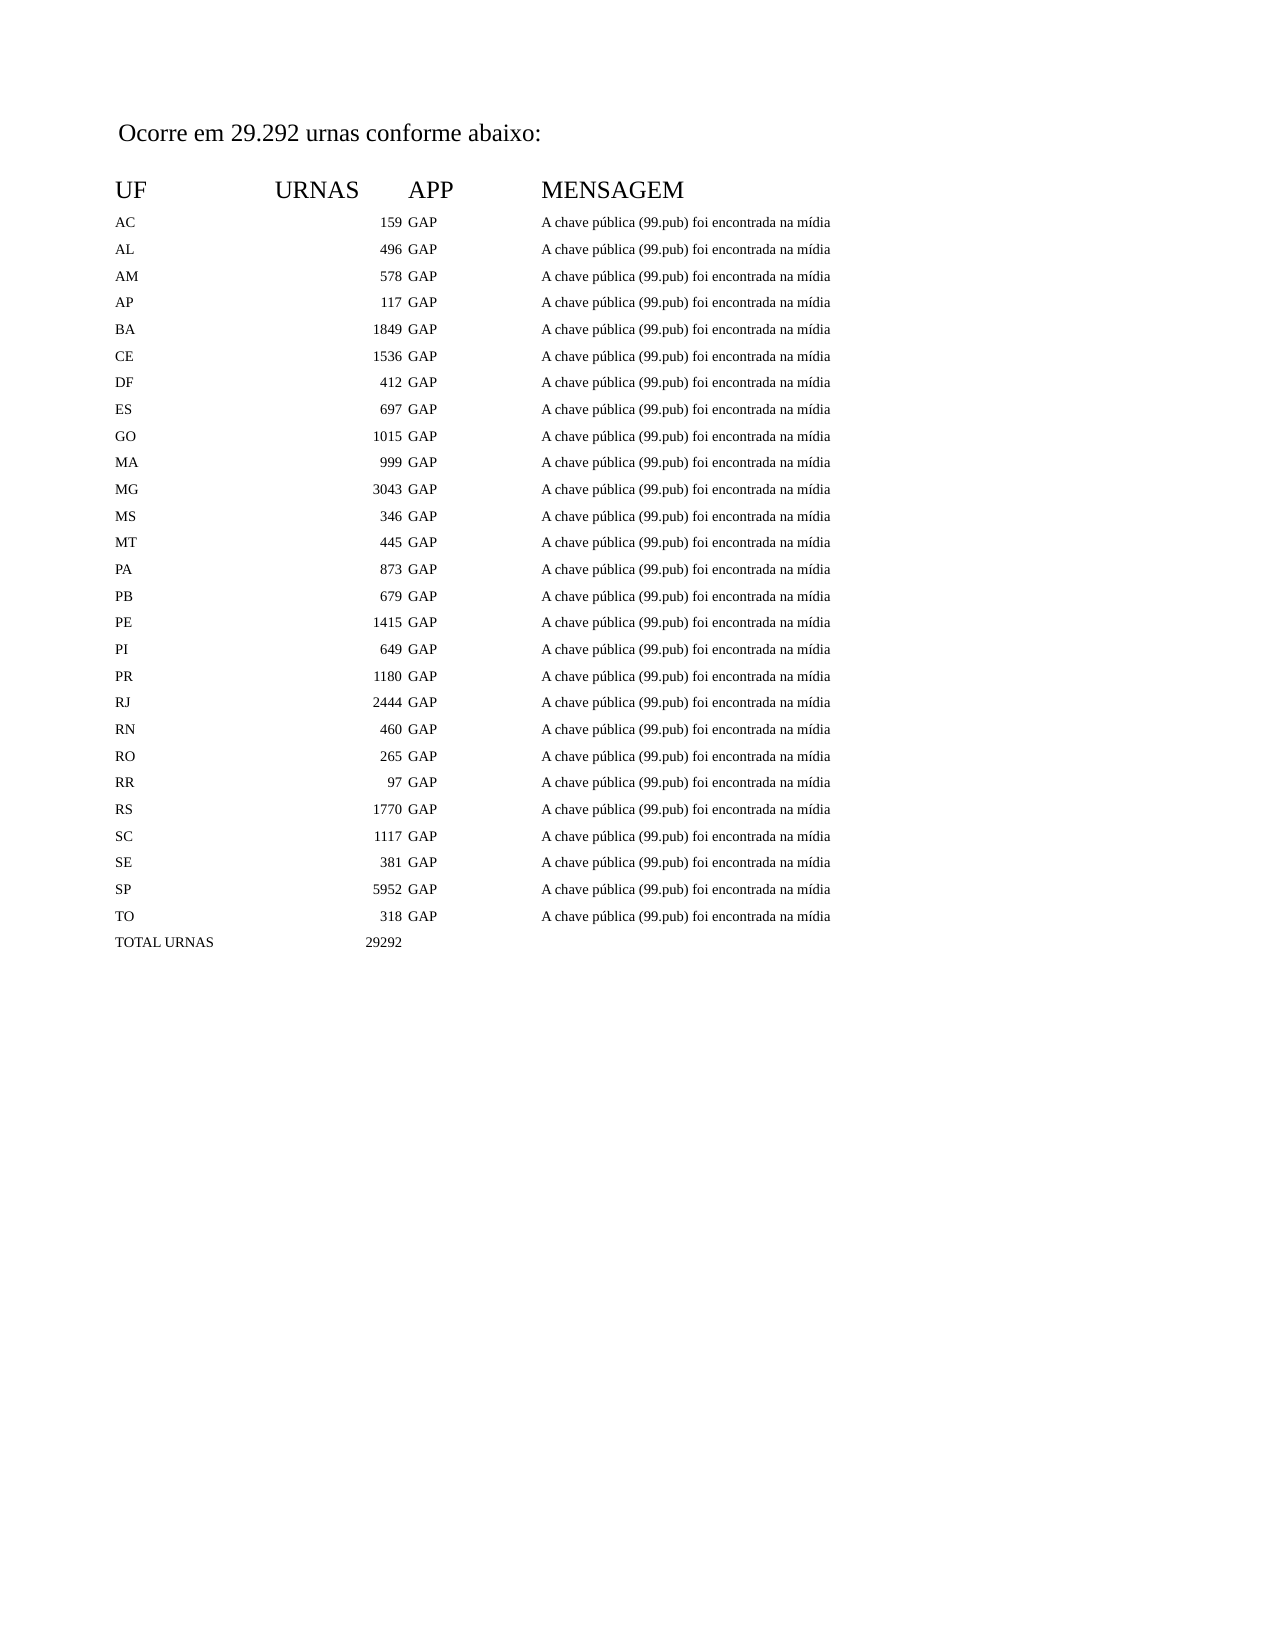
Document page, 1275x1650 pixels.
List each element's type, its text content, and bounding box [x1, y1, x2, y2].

table_cell A chave pública (99.pub) foi encontrada na mídia [538, 604, 978, 631]
table_cell A chave pública (99.pub) foi encontrada na mídia [538, 791, 978, 818]
table_cell RN [112, 711, 271, 738]
table_cell CE [112, 338, 271, 364]
table_cell 496 [271, 231, 405, 258]
table_cell A chave pública (99.pub) foi encontrada na mídia [538, 391, 978, 418]
table_cell 679 [271, 578, 405, 604]
table_cell MS [112, 498, 271, 524]
table_cell A chave pública (99.pub) foi encontrada na mídia [538, 684, 978, 711]
table_cell GAP [405, 204, 538, 231]
table_cell PR [112, 658, 271, 684]
table_cell A chave pública (99.pub) foi encontrada na mídia [538, 284, 978, 311]
table_cell GAP [405, 444, 538, 471]
table_cell A chave pública (99.pub) foi encontrada na mídia [538, 471, 978, 498]
table_cell 117 [271, 284, 405, 311]
table_cell GAP [405, 738, 538, 764]
table_cell 265 [271, 738, 405, 764]
table_cell 97 [271, 764, 405, 791]
table_cell PI [112, 631, 271, 658]
table_cell 159 [271, 204, 405, 231]
table_cell AM [112, 258, 271, 284]
table_cell 1849 [271, 311, 405, 338]
table_cell 29292 [271, 924, 405, 951]
table_cell GAP [405, 231, 538, 258]
table_cell 381 [271, 844, 405, 871]
table_cell GAP [405, 844, 538, 871]
table_cell 3043 [271, 471, 405, 498]
table_cell GAP [405, 471, 538, 498]
table_cell GO [112, 418, 271, 444]
table_cell A chave pública (99.pub) foi encontrada na mídia [538, 364, 978, 391]
table_cell GAP [405, 284, 538, 311]
table_cell TO [112, 898, 271, 924]
table_cell GAP [405, 764, 538, 791]
table_cell A chave pública (99.pub) foi encontrada na mídia [538, 844, 978, 871]
table_cell A chave pública (99.pub) foi encontrada na mídia [538, 204, 978, 231]
table_header MENSAGEM [538, 176, 978, 204]
table_cell PB [112, 578, 271, 604]
table_cell MA [112, 444, 271, 471]
table_cell A chave pública (99.pub) foi encontrada na mídia [538, 311, 978, 338]
table_cell 2444 [271, 684, 405, 711]
table_cell AC [112, 204, 271, 231]
table_cell GAP [405, 898, 538, 924]
table_cell A chave pública (99.pub) foi encontrada na mídia [538, 258, 978, 284]
table_cell A chave pública (99.pub) foi encontrada na mídia [538, 338, 978, 364]
table_cell GAP [405, 658, 538, 684]
table_cell GAP [405, 818, 538, 844]
table_cell GAP [405, 551, 538, 578]
table_cell PA [112, 551, 271, 578]
table_cell 5952 [271, 871, 405, 898]
table_cell A chave pública (99.pub) foi encontrada na mídia [538, 631, 978, 658]
table_cell GAP [405, 604, 538, 631]
table_cell GAP [405, 418, 538, 444]
table_cell A chave pública (99.pub) foi encontrada na mídia [538, 551, 978, 578]
table_cell 346 [271, 498, 405, 524]
table_cell RS [112, 791, 271, 818]
table_cell A chave pública (99.pub) foi encontrada na mídia [538, 898, 978, 924]
table_cell A chave pública (99.pub) foi encontrada na mídia [538, 764, 978, 791]
table_cell SP [112, 871, 271, 898]
table_cell BA [112, 311, 271, 338]
table_cell A chave pública (99.pub) foi encontrada na mídia [538, 738, 978, 764]
table_cell 445 [271, 524, 405, 551]
table_cell GAP [405, 364, 538, 391]
table_cell GAP [405, 578, 538, 604]
table_cell PE [112, 604, 271, 631]
table_cell GAP [405, 498, 538, 524]
table_cell 1415 [271, 604, 405, 631]
table_cell 1180 [271, 658, 405, 684]
table_cell A chave pública (99.pub) foi encontrada na mídia [538, 231, 978, 258]
table_cell A chave pública (99.pub) foi encontrada na mídia [538, 444, 978, 471]
table_cell SE [112, 844, 271, 871]
table_cell A chave pública (99.pub) foi encontrada na mídia [538, 871, 978, 898]
table_cell GAP [405, 524, 538, 551]
table_cell RO [112, 738, 271, 764]
table_header URNAS [271, 176, 405, 204]
table_cell 318 [271, 898, 405, 924]
table_cell 1117 [271, 818, 405, 844]
table_header UF [112, 176, 271, 204]
table_cell 649 [271, 631, 405, 658]
table_cell 412 [271, 364, 405, 391]
table_cell GAP [405, 711, 538, 738]
text Ocorre em 29.292 urnas conforme abaixo: [118, 118, 1157, 147]
table_cell AL [112, 231, 271, 258]
table_cell [405, 924, 538, 951]
table_cell A chave pública (99.pub) foi encontrada na mídia [538, 524, 978, 551]
table_cell GAP [405, 791, 538, 818]
table_cell MT [112, 524, 271, 551]
table_cell 999 [271, 444, 405, 471]
table_cell ES [112, 391, 271, 418]
table_cell GAP [405, 391, 538, 418]
table_cell DF [112, 364, 271, 391]
table_cell GAP [405, 684, 538, 711]
table_cell MG [112, 471, 271, 498]
table_cell 460 [271, 711, 405, 738]
table_cell A chave pública (99.pub) foi encontrada na mídia [538, 498, 978, 524]
table_cell GAP [405, 258, 538, 284]
table_cell A chave pública (99.pub) foi encontrada na mídia [538, 818, 978, 844]
table_cell TOTAL URNAS [112, 924, 271, 951]
table_cell GAP [405, 871, 538, 898]
table_cell AP [112, 284, 271, 311]
table_cell A chave pública (99.pub) foi encontrada na mídia [538, 418, 978, 444]
table_cell 578 [271, 258, 405, 284]
table_cell SC [112, 818, 271, 844]
table_cell RR [112, 764, 271, 791]
table_cell A chave pública (99.pub) foi encontrada na mídia [538, 658, 978, 684]
table_cell 1015 [271, 418, 405, 444]
table_cell 873 [271, 551, 405, 578]
table_cell GAP [405, 338, 538, 364]
table_cell 1770 [271, 791, 405, 818]
table_cell 697 [271, 391, 405, 418]
table_cell GAP [405, 631, 538, 658]
table_cell A chave pública (99.pub) foi encontrada na mídia [538, 578, 978, 604]
table_cell [538, 924, 978, 951]
table_cell RJ [112, 684, 271, 711]
table_header APP [405, 176, 538, 204]
table_cell A chave pública (99.pub) foi encontrada na mídia [538, 711, 978, 738]
table_cell 1536 [271, 338, 405, 364]
table_cell GAP [405, 311, 538, 338]
